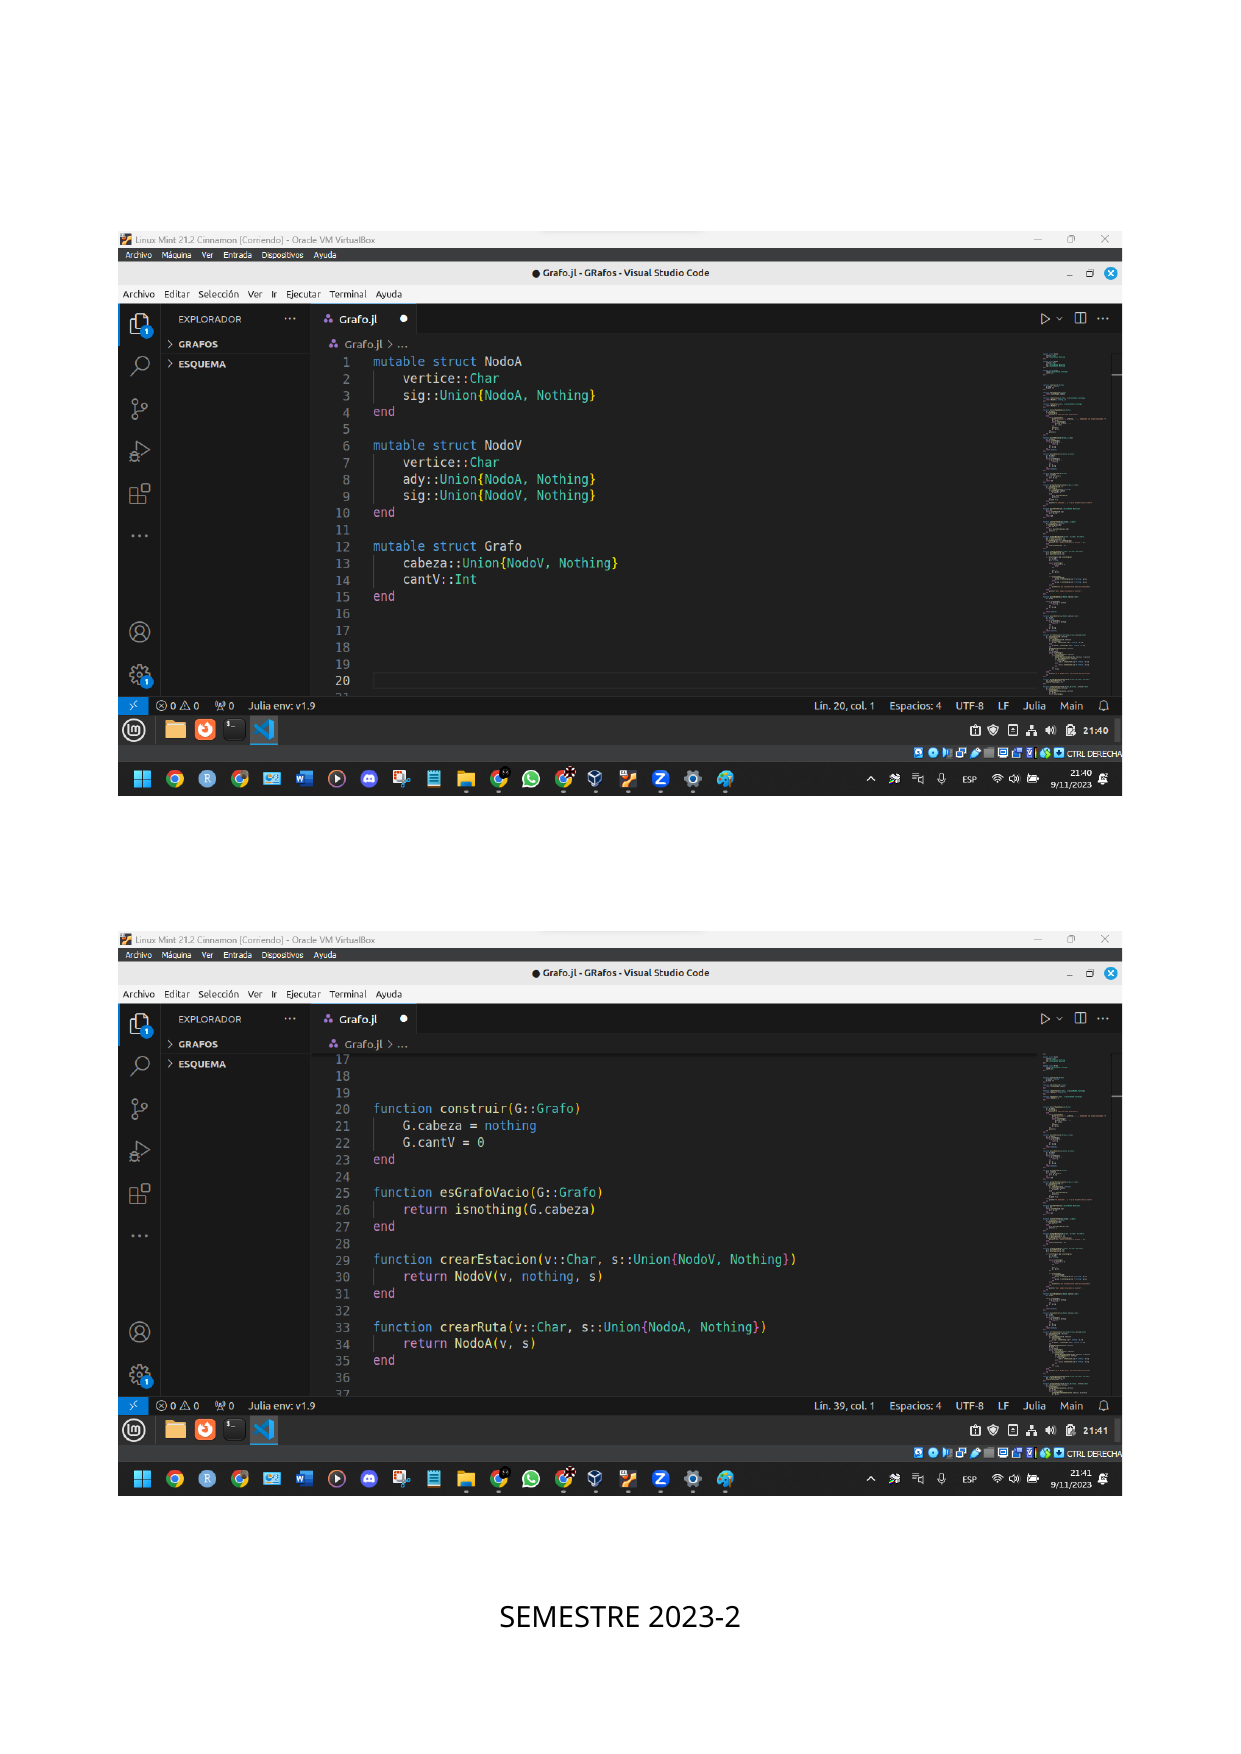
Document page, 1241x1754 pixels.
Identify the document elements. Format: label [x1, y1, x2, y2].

picture [118, 931, 1123, 1496]
picture [118, 231, 1123, 796]
